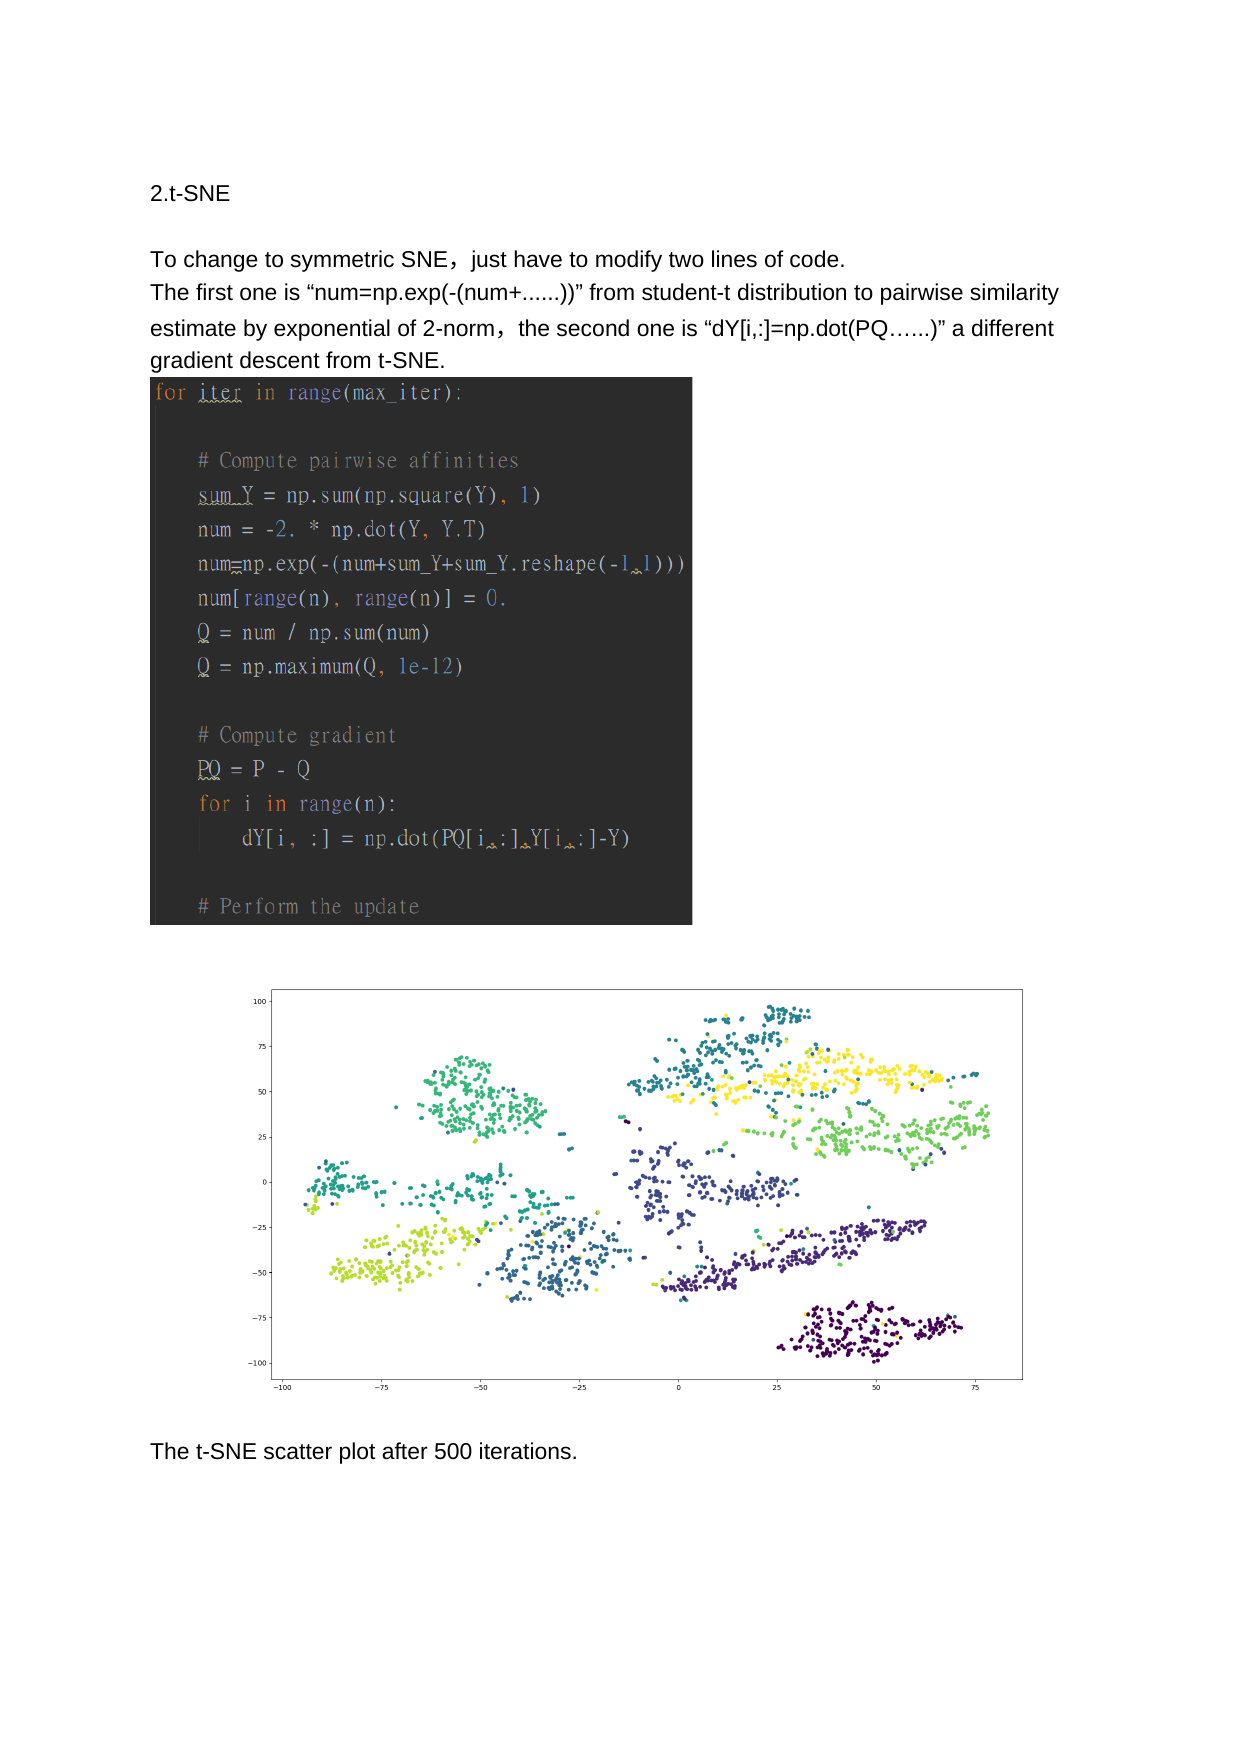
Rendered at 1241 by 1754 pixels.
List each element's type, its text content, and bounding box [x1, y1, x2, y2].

text 2.t-SNE [150, 180, 1090, 207]
text To change to symmetric SNE，just have to modify two lines of code. [150, 241, 1090, 274]
text The first one is “num=np.exp(-(num+......))” from student-t distribution to pairwise similarity estimate by exponential of 2-norm，the second one is “dY[i,:]=np.dot(PQ…...)” a different gradient descent from t-SNE. [150, 279, 1090, 373]
text The t-SNE scatter plot after 500 iterations. [150, 1438, 1090, 1464]
